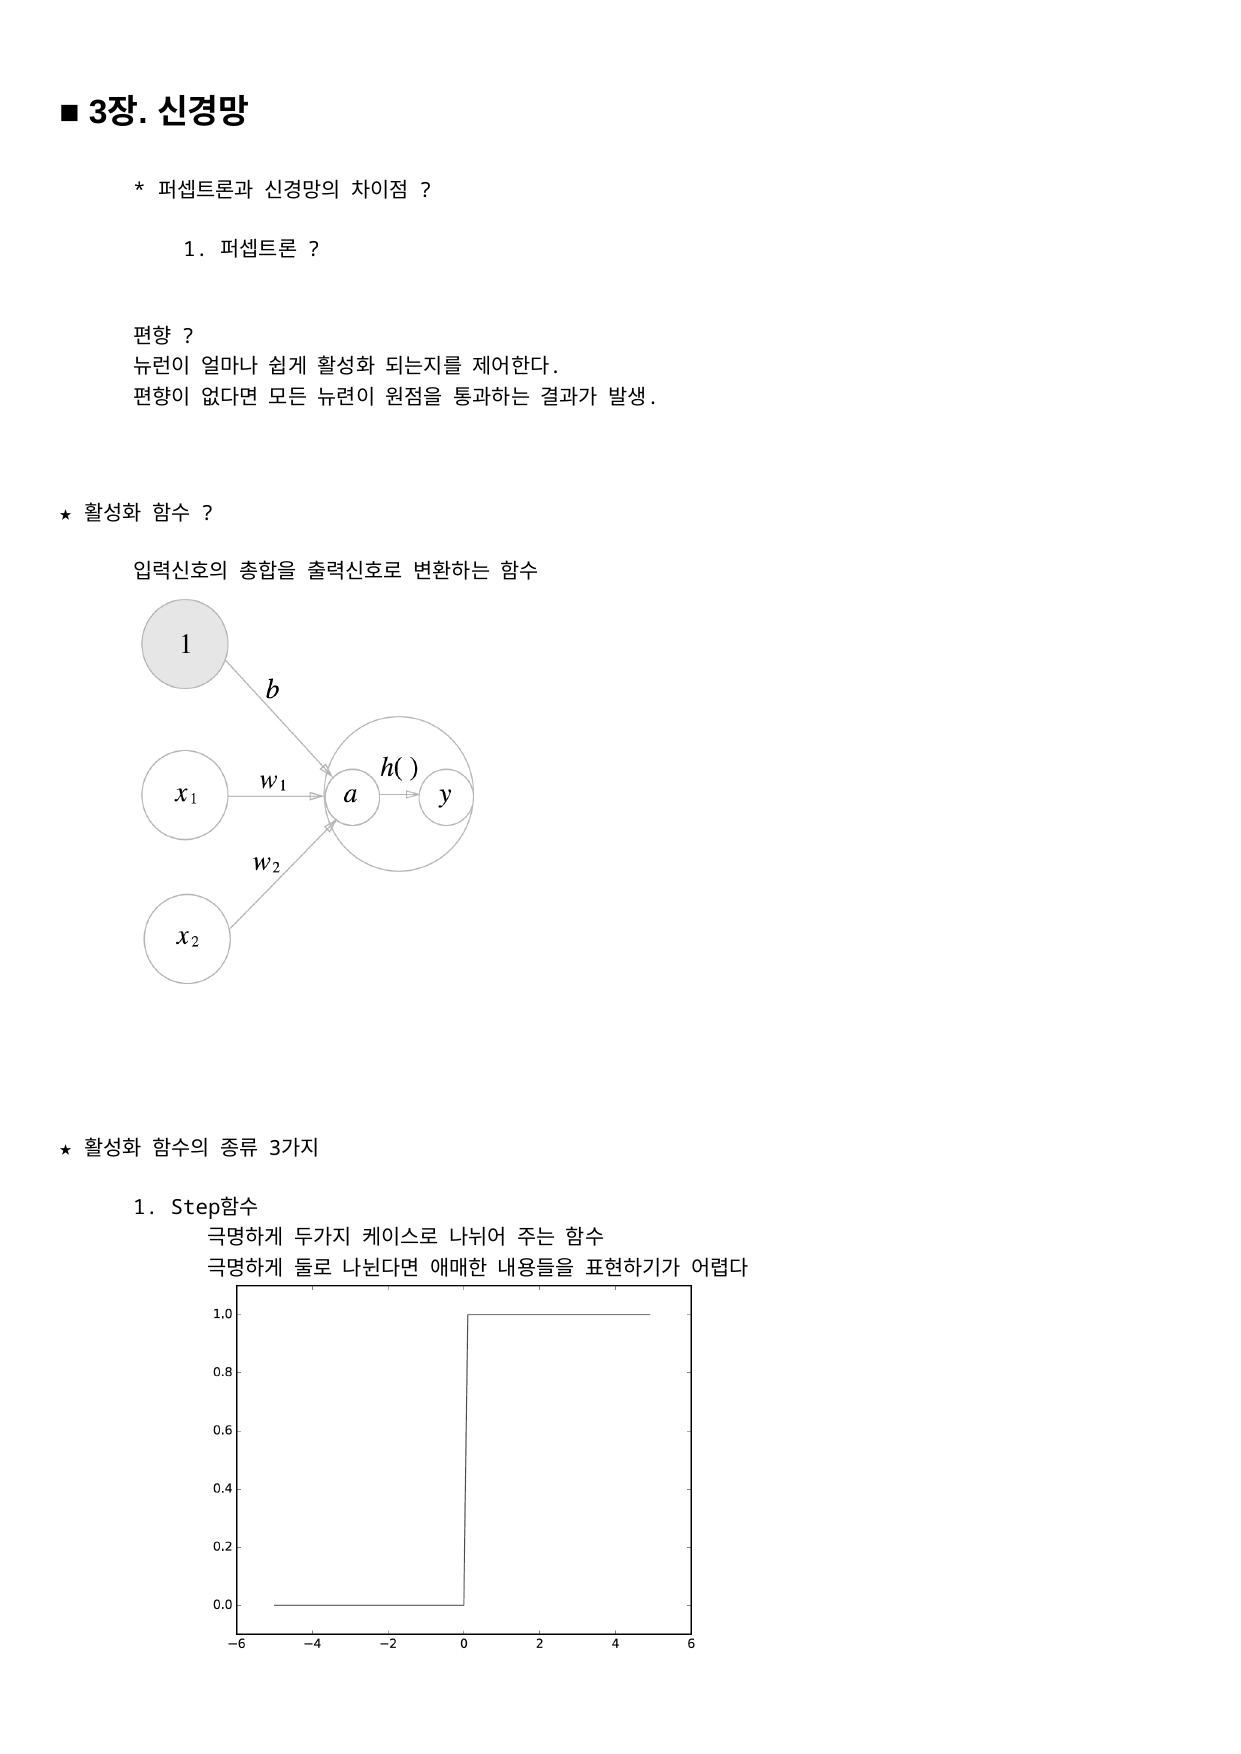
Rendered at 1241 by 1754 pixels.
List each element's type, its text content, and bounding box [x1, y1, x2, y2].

text 극명하게 둘로 나뉜다면 애매한 내용들을 표현하기가 어렵다 [59, 1251, 1181, 1281]
text 편향이 없다면 모든 뉴련이 원점을 통과하는 결과가 발생. [59, 380, 1181, 410]
text ★ 활성화 함수 ? [59, 496, 1181, 526]
picture [207, 1281, 707, 1660]
text 1. Step함수 [59, 1190, 1181, 1221]
text 뉴런이 얼마나 쉽게 활성화 되는지를 제어한다. [59, 350, 1181, 380]
text 1. 퍼셉트론 ? [59, 232, 1181, 263]
subtitle ■ 3장. 신경망 [59, 84, 1181, 133]
text 입력신호의 총합을 출력신호로 변환하는 함수 [59, 554, 1181, 585]
text 편향 ? [59, 319, 1181, 350]
text 극명하게 두가지 케이스로 나뉘어 주는 함수 [59, 1221, 1181, 1251]
text ★ 활성화 함수의 종류 3가지 [59, 1132, 1181, 1162]
text * 퍼셉트론과 신경망의 차이점 ? [59, 173, 1181, 204]
picture [135, 592, 481, 990]
